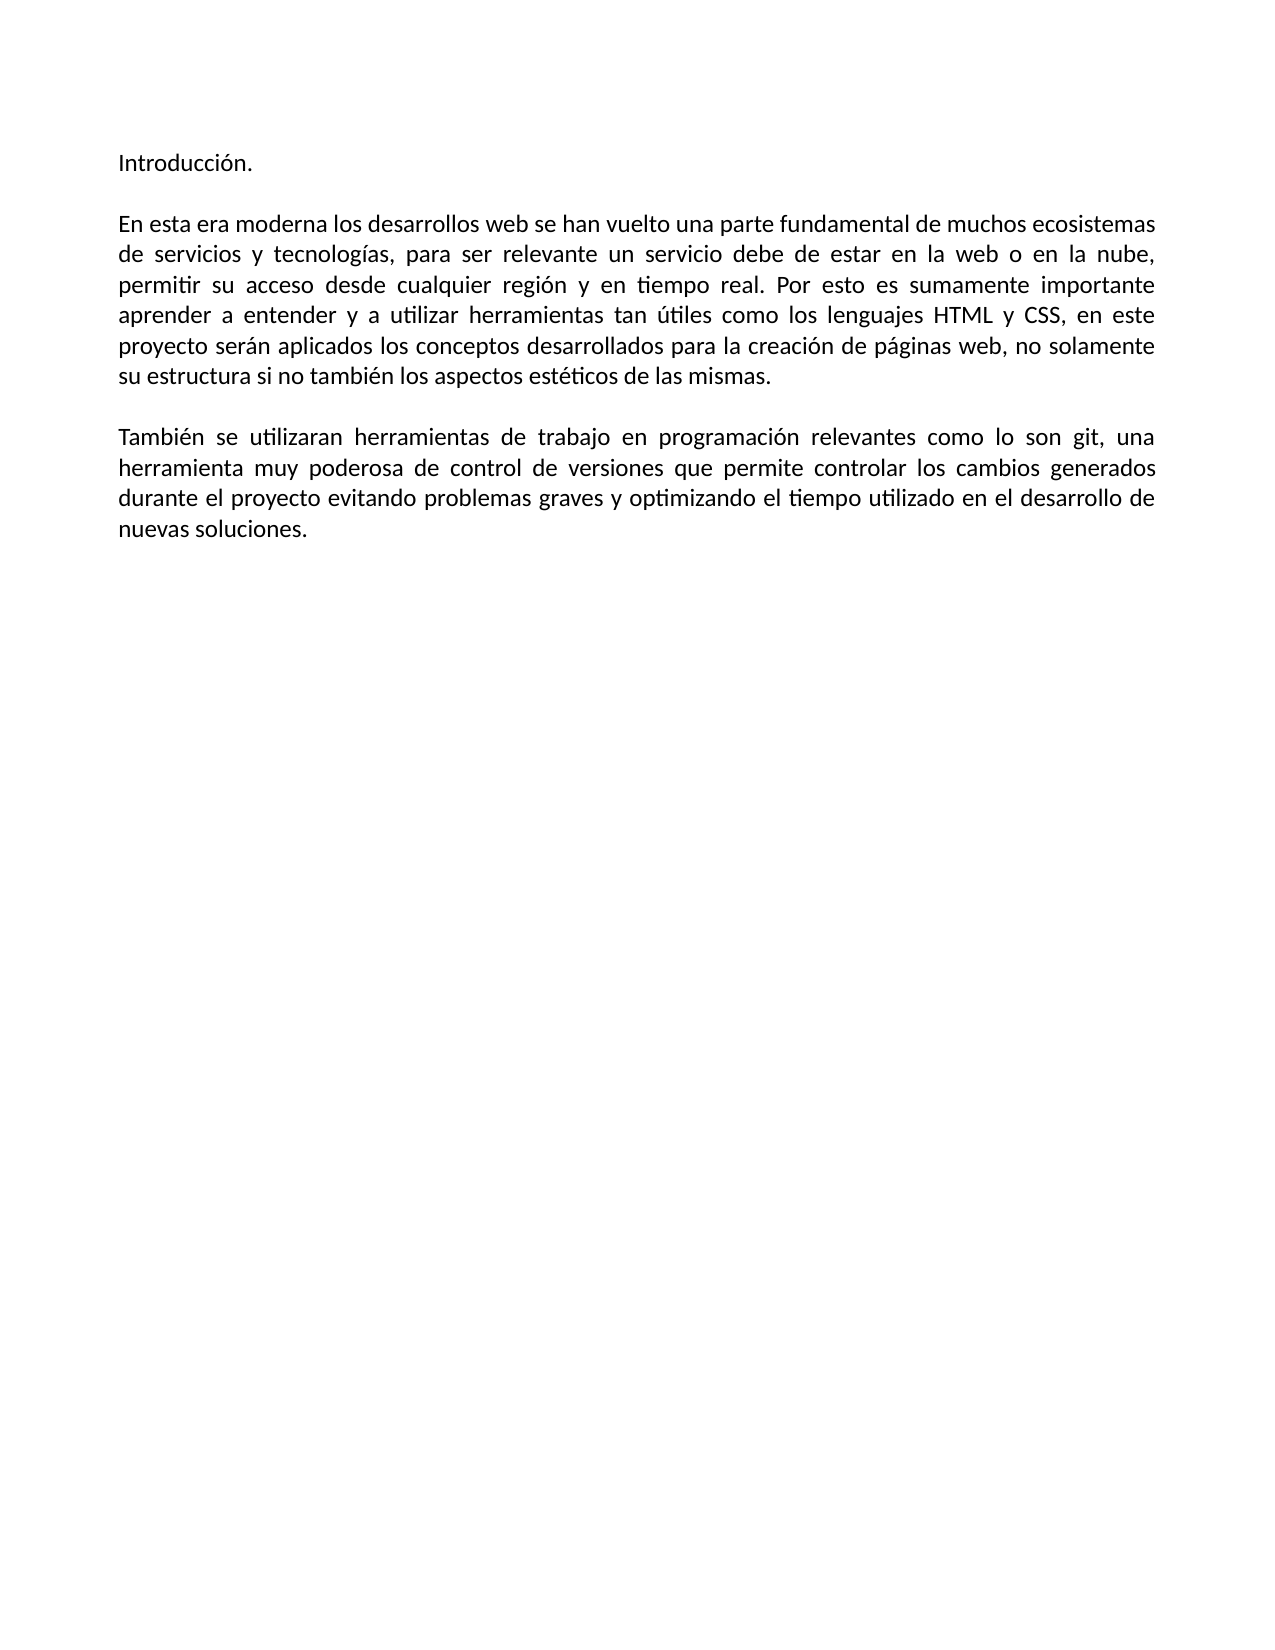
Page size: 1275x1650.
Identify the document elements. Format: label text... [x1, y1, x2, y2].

text En esta era moderna los desarrollos web se han vuelto una parte fundamental de muchos ecosistemas de servicios y tecnologías, para ser relevante un servicio debe de estar en la web o en la nube, permitir su acceso desde cualquier región y en tiempo real. Por esto es sumamente importante aprender a entender y a utilizar herramientas tan útiles como los lenguajes HTML y CSS, en este proyecto serán aplicados los conceptos desarrollados para la creación de páginas web, no solamente su estructura si no también los aspectos estéticos de las mismas. [118, 208, 1157, 391]
text También se utilizaran herramientas de trabajo en programación relevantes como lo son git, una herramienta muy poderosa de control de versiones que permite controlar los cambios generados durante el proyecto evitando problemas graves y optimizando el tiempo utilizado en el desarrollo de nuevas soluciones. [118, 422, 1157, 544]
text Introducción. [118, 147, 1157, 177]
